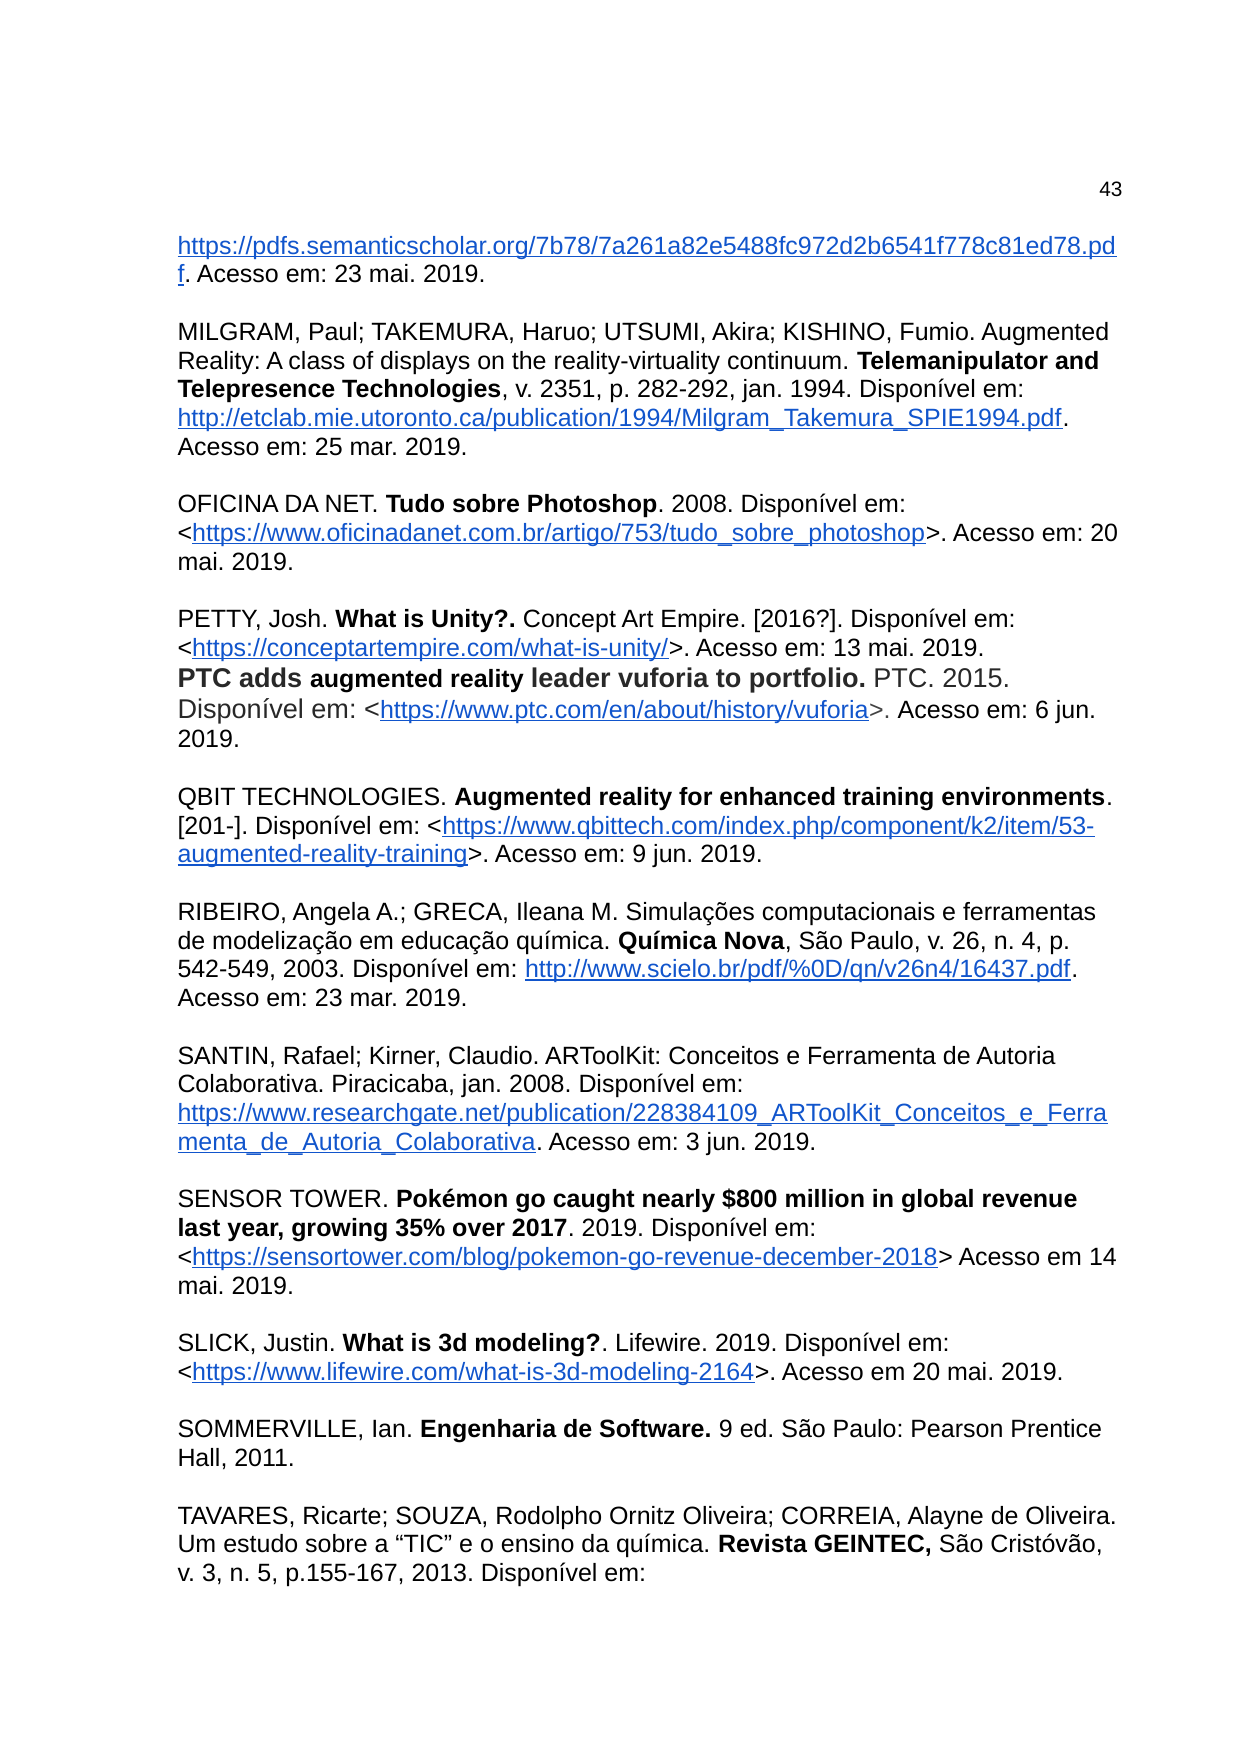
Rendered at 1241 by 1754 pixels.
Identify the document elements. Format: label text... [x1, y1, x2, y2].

text TAVARES, Ricarte; SOUZA, Rodolpho Ornitz Oliveira; CORREIA, Alayne de Oliveira. Um estudo sobre a “TIC” e o ensino da química. Revista GEINTEC, São Cristóvão, v. 3, n. 5, p.155-167, 2013. Disponível em: [177, 1501, 1122, 1587]
text SLICK, Justin. What is 3d modeling?. Lifewire. 2019. Disponível em: <https://www.lifewire.com/what-is-3d-modeling-2164>. Acesso em 20 mai. 2019. [177, 1328, 1122, 1386]
text https://pdfs.semanticscholar.org/7b78/7a261a82e5488fc972d2b6541f778c81ed78.pdf. Acesso em: 23 mai. 2019. [177, 231, 1122, 288]
text QBIT TECHNOLOGIES. Augmented reality for enhanced training environments. [201-]. Disponível em: <https://www.qbittech.com/index.php/component/k2/item/53-augmented-reality-training>. Acesso em: 9 jun. 2019. [177, 782, 1122, 868]
text SENSOR TOWER. Pokémon go caught nearly $800 million in global revenue last year, growing 35% over 2017. 2019. Disponível em: <https://sensortower.com/blog/pokemon-go-revenue-december-2018> Acesso em 14 mai. 2019. [177, 1184, 1122, 1299]
text MILGRAM, Paul; TAKEMURA, Haruo; UTSUMI, Akira; KISHINO, Fumio. Augmented Reality: A class of displays on the reality-virtuality continuum. Telemanipulator and Telepresence Technologies, v. 2351, p. 282-292, jan. 1994. Disponível em: http://etclab.mie.utoronto.ca/publication/1994/Milgram_Takemura_SPIE1994.pdf. Acesso em: 25 mar. 2019. [177, 317, 1122, 461]
text SOMMERVILLE, Ian. Engenharia de Software. 9 ed. São Paulo: Pearson Prentice Hall, 2011. [177, 1414, 1122, 1472]
text RIBEIRO, Angela A.; GRECA, Ileana M. Simulações computacionais e ferramentas de modelização em educação química. Química Nova, São Paulo, v. 26, n. 4, p. 542-549, 2003. Disponível em: http://www.scielo.br/pdf/%0D/qn/v26n4/16437.pdf. Acesso em: 23 mar. 2019. [177, 897, 1122, 1012]
text PTC adds augmented reality leader vuforia to portfolio. PTC. 2015. Disponível em: <https://www.ptc.com/en/about/history/vuforia>. Acesso em: 6 jun. 2019. [177, 662, 1122, 753]
text PETTY, Josh. What is Unity?. Concept Art Empire. [2016?]. Disponível em: <https://conceptartempire.com/what-is-unity/>. Acesso em: 13 mai. 2019. [177, 604, 1122, 662]
text OFICINA DA NET. Tudo sobre Photoshop. 2008. Disponível em: <https://www.oficinadanet.com.br/artigo/753/tudo_sobre_photoshop>. Acesso em: 20 mai. 2019. [177, 489, 1122, 576]
text SANTIN, Rafael; Kirner, Claudio. ARToolKit: Conceitos e Ferramenta de Autoria Colaborativa. Piracicaba, jan. 2008. Disponível em: https://www.researchgate.net/publication/228384109_ARToolKit_Conceitos_e_Ferramenta_de_Autoria_Colaborativa. Acesso em: 3 jun. 2019. [177, 1041, 1122, 1156]
